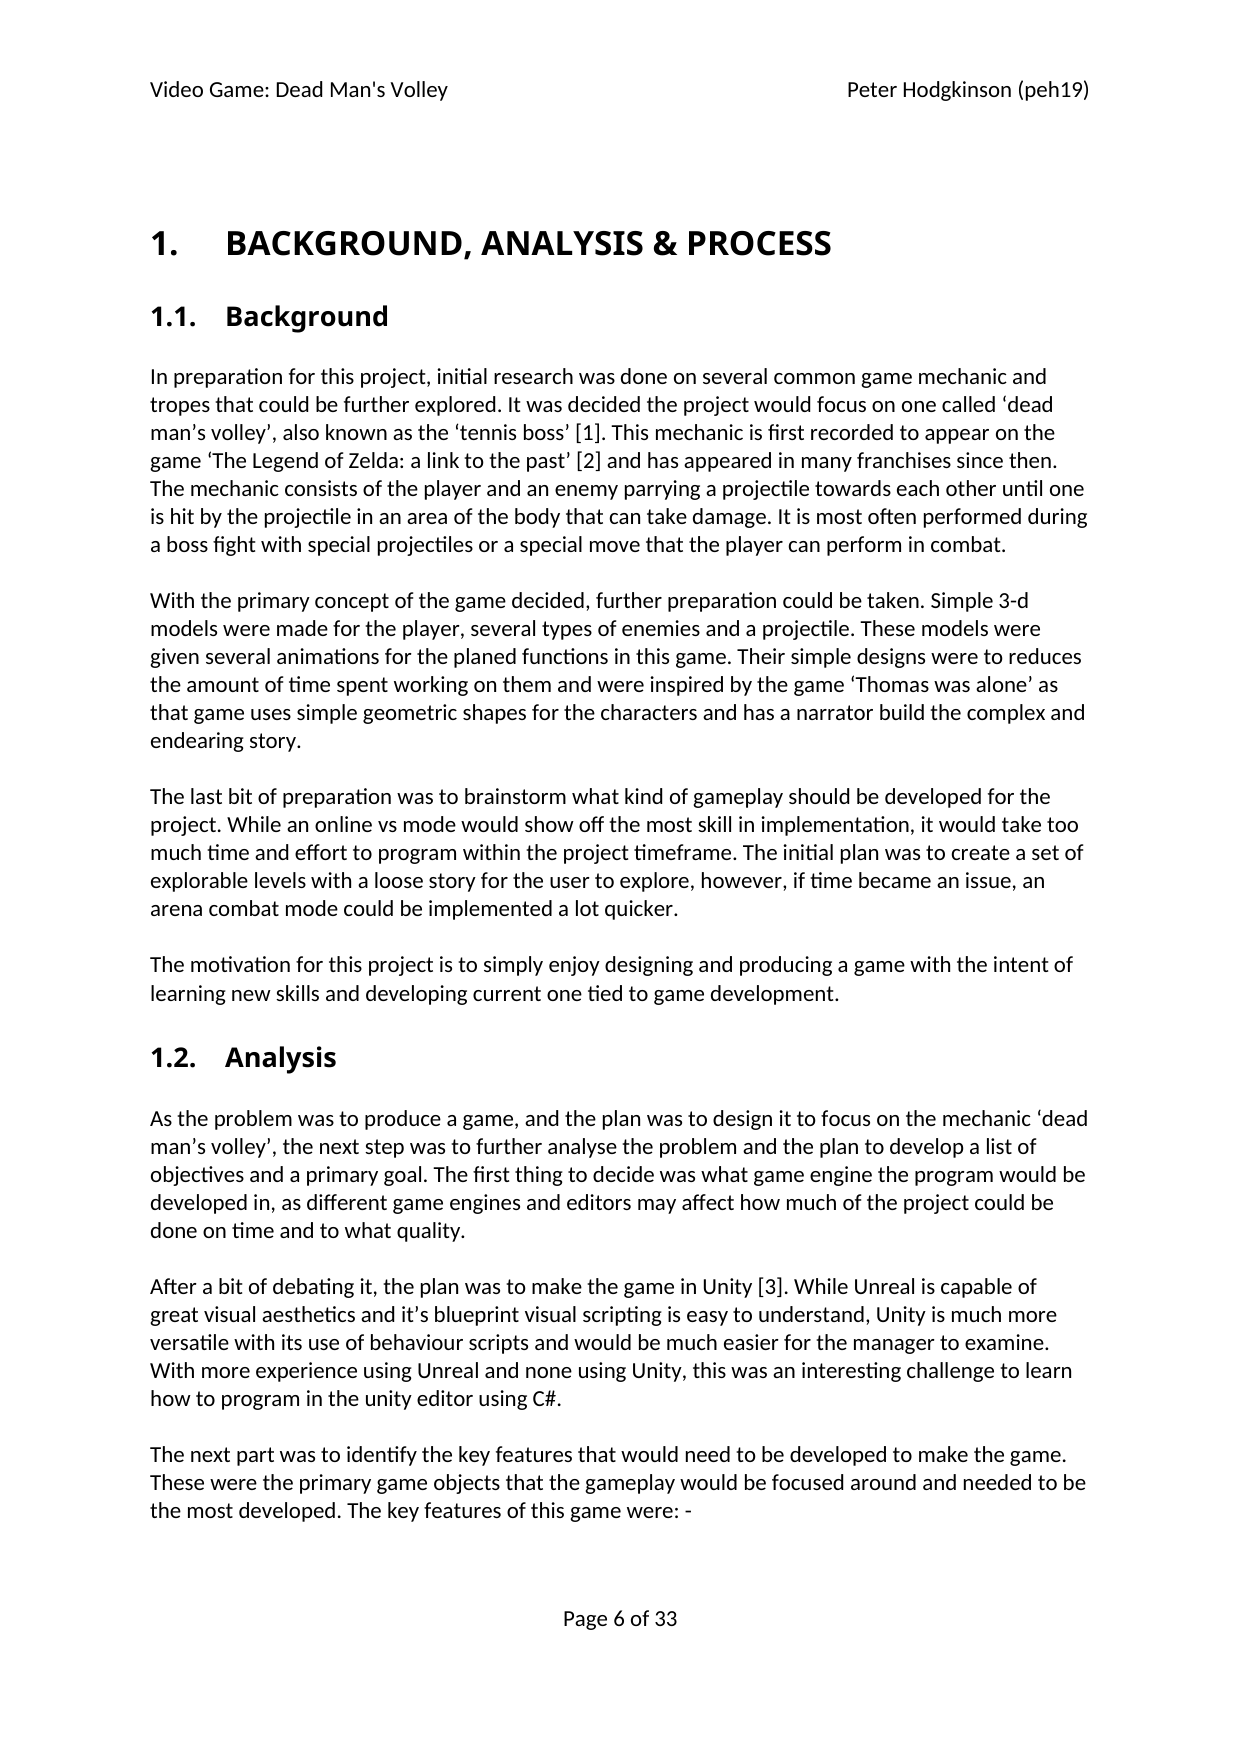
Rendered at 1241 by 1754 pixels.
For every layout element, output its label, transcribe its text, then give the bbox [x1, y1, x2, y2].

text The next part was to identify the key features that would need to be developed to make the game. These were the primary game objects that the gameplay would be focused around and needed to be the most developed. The key features of this game were: - [150, 1440, 1090, 1524]
subtitle 1. BACKGROUND, ANALYSIS & PROCESS [150, 220, 1090, 265]
text As the problem was to produce a game, and the plan was to design it to focus on the mechanic ‘dead man’s volley’, the next step was to further analyse the problem and the plan to develop a list of objectives and a primary goal. The first thing to decide was what game engine the program would be developed in, as different game engines and editors may affect how much of the project could be done on time and to what quality. [150, 1104, 1090, 1244]
text The last bit of preparation was to brainstorm what kind of gameplay should be developed for the project. While an online vs mode would show off the most skill in implementation, it would take too much time and effort to program within the project timeframe. The initial plan was to create a set of explorable levels with a loose story for the user to explore, however, if time became an issue, an arena combat mode could be implemented a lot quicker. [150, 782, 1090, 923]
text The motivation for this project is to simply enjoy designing and producing a game with the intent of learning new skills and developing current one tied to game development. [150, 951, 1090, 1007]
subtitle 1.2. Analysis [150, 1039, 1090, 1076]
text After a bit of debating it, the plan was to make the game in Unity [3]. While Unreal is capable of great visual aesthetics and it’s blueprint visual scripting is easy to understand, Unity is much more versatile with its use of behaviour scripts and would be much easier for the manager to examine. With more experience using Unreal and none using Unity, this was an interesting challenge to learn how to program in the unity editor using C#. [150, 1272, 1090, 1412]
text In preparation for this project, initial research was done on several common game mechanic and tropes that could be further explored. It was decided the project would focus on one called ‘dead man’s volley’, also known as the ‘tennis boss’ [1]. This mechanic is first recorded to appear on the game ‘The Legend of Zelda: a link to the past’ [2] and has appeared in many franchises since then. The mechanic consists of the player and an enemy parrying a projectile towards each other until one is hit by the projectile in an area of the body that can take damage. It is most often performed during a boss fight with special projectiles or a special move that the player can perform in combat. [150, 362, 1090, 558]
text With the primary concept of the game decided, further preparation could be taken. Simple 3-d models were made for the player, several types of enemies and a projectile. These models were given several animations for the planed functions in this game. Their simple designs were to reduces the amount of time spent working on them and were inspired by the game ‘Thomas was alone’ as that game uses simple geometric shapes for the characters and has a narrator build the complex and endearing story. [150, 586, 1090, 754]
subtitle 1.1. Background [150, 297, 1090, 334]
